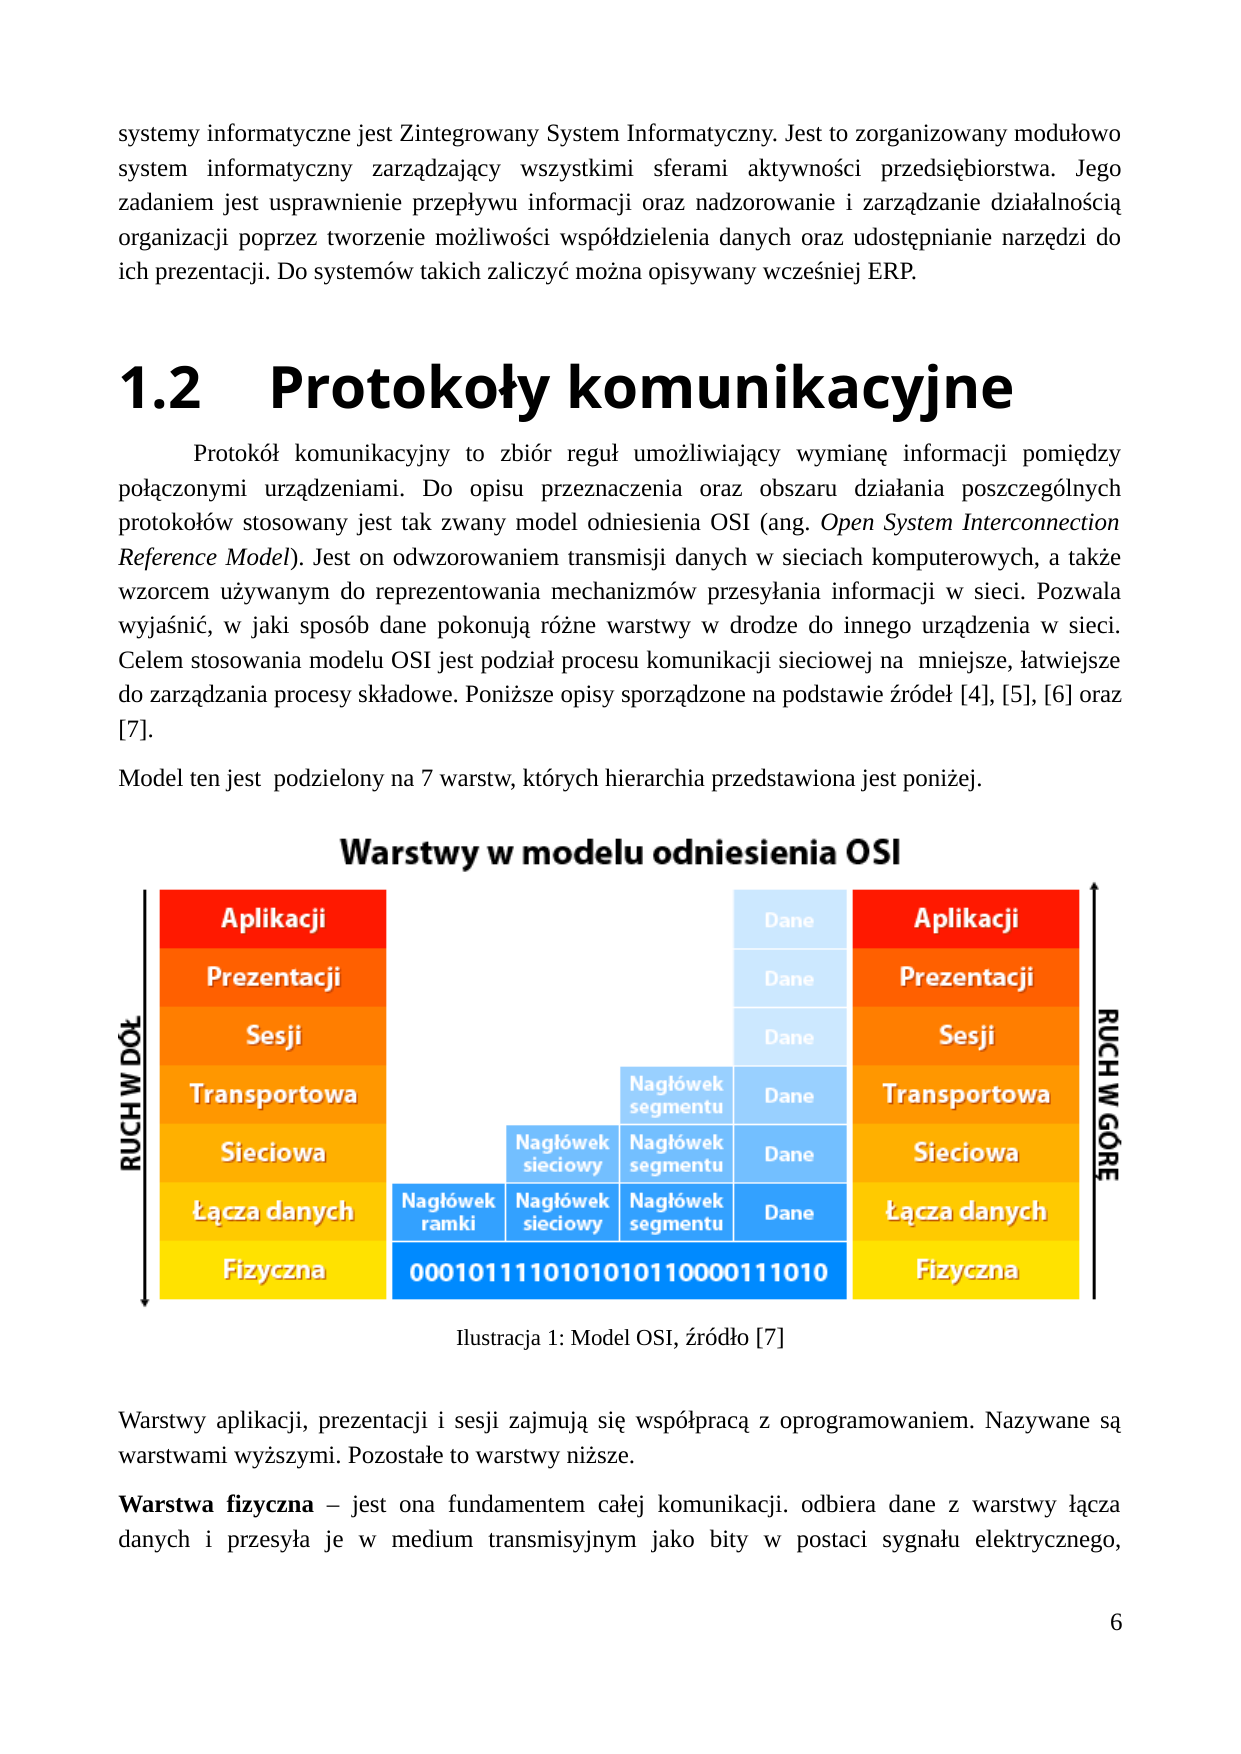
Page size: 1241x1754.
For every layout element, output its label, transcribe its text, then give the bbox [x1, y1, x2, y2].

picture [118, 824, 1123, 1322]
subtitle Protokoły komunikacyjne [118, 346, 1122, 426]
text Warstwa fizyczna – jest ona fundamentem całej komunikacji. odbiera dane z warstwy łącza danych i przesyła je w medium transmisyjnym jako bity w postaci sygnału elektrycznego, [118, 1489, 1122, 1552]
text Ilustracja 1: Model OSI, źródło [7] [118, 1322, 1122, 1351]
text systemy informatyczne jest Zintegrowany System Informatyczny. Jest to zorganizowany modułowo system informatyczny zarządzający wszystkimi sferami aktywności przedsiębiorstwa. Jego zadaniem jest usprawnienie przepływu informacji oraz nadzorowanie i zarządzanie działalnością organizacji poprzez tworzenie możliwości współdzielenia danych oraz udostępnianie narzędzi do ich prezentacji. Do systemów takich zaliczyć można opisywany wcześniej ERP. [118, 118, 1122, 285]
text Model ten jest podzielony na 7 warstw, których hierarchia przedstawiona jest poniżej. [118, 763, 1122, 792]
text Warstwy aplikacji, prezentacji i sesji zajmują się współpracą z oprogramowaniem. Nazywane są warstwami wyższymi. Pozostałe to warstwy niższe. [118, 1406, 1122, 1469]
text Protokół komunikacyjny to zbiór reguł umożliwiający wymianę informacji pomiędzy połączonymi urządzeniami. Do opisu przeznaczenia oraz obszaru działania poszczególnych protokołów stosowany jest tak zwany model odniesienia OSI (ang. Open System Interconnection Reference Model). Jest on odwzorowaniem transmisji danych w sieciach komputerowych, a także wzorcem używanym do reprezentowania mechanizmów przesyłania informacji w sieci. Pozwala wyjaśnić, w jaki sposób dane pokonują różne warstwy w drodze do innego urządzenia w sieci. Celem stosowania modelu OSI jest podział procesu komunikacji sieciowej na mniejsze, łatwiejsze do zarządzania procesy składowe. Poniższe opisy sporządzone na podstawie źródeł [4], [5], [6] oraz [7]. [118, 438, 1122, 743]
